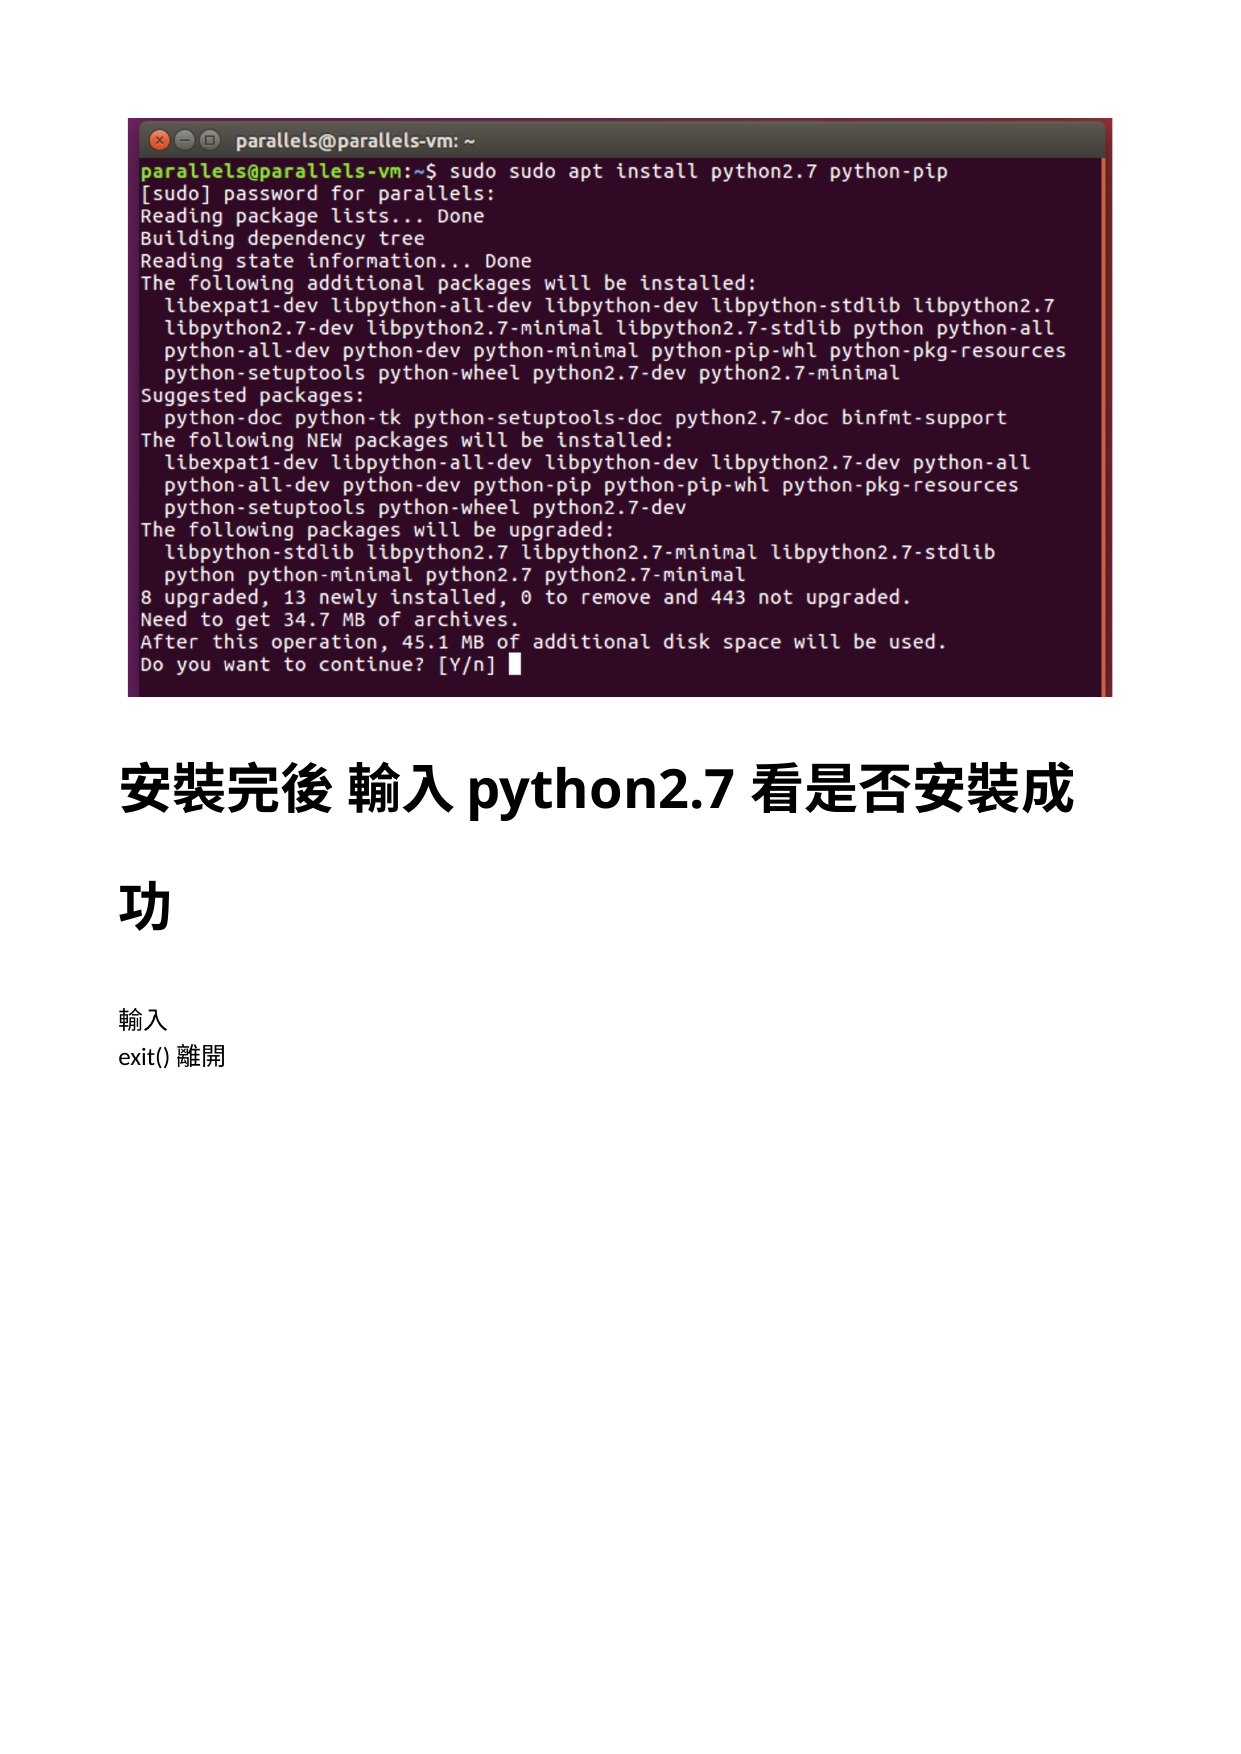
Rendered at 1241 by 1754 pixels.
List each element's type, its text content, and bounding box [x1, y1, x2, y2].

picture [127, 118, 1113, 697]
text exit() 離開 [118, 1037, 1122, 1073]
subtitle 安裝完後 輸入python2.7 看是否安裝成功 [118, 746, 1122, 942]
text 輸入 [118, 1000, 1122, 1037]
